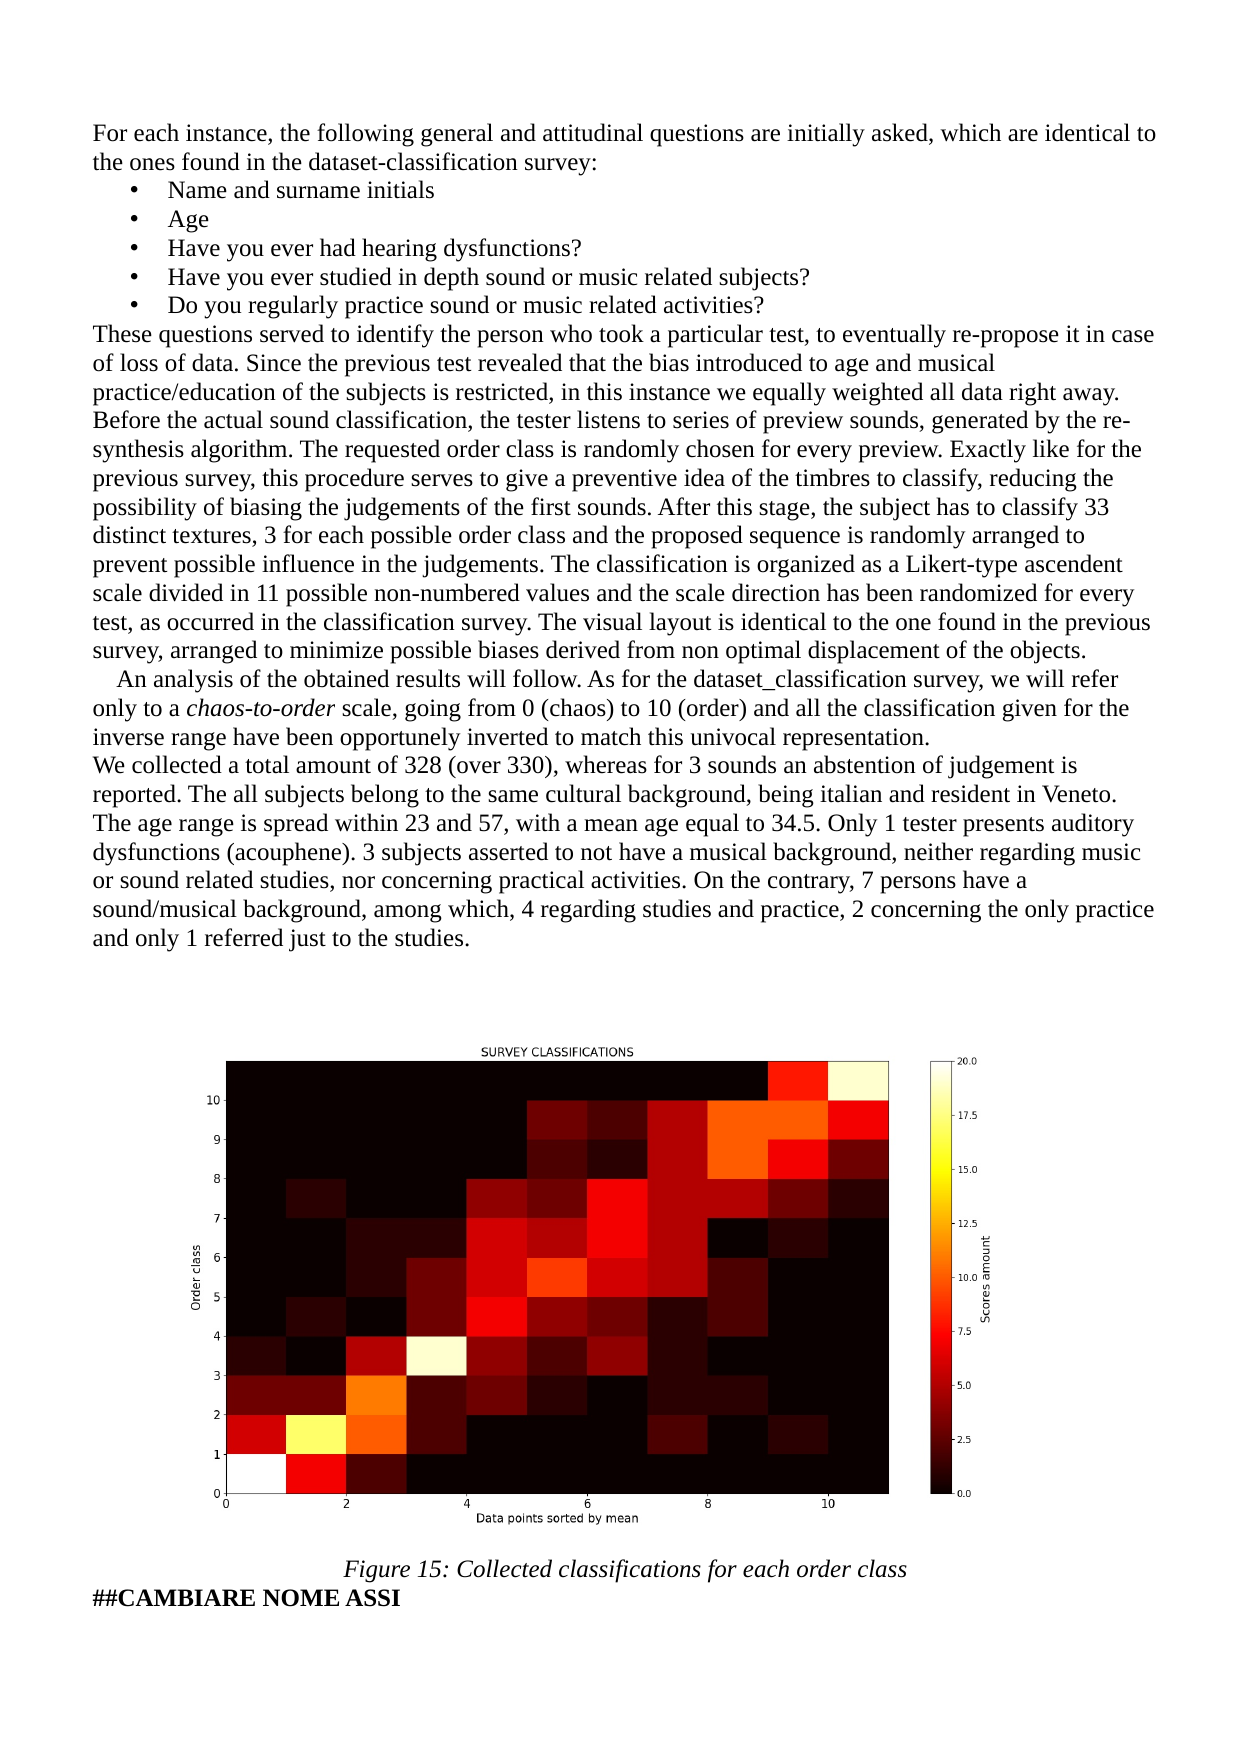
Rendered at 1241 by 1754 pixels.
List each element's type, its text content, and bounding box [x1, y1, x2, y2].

list Have you ever had hearing dysfunctions? [130, 233, 1160, 262]
text These questions served to identify the person who took a particular test, to eventually re-propose it in case of loss of data. Since the previous test revealed that the bias introduced to age and musical practice/education of the subjects is restricted, in this instance we equally weighted all data right away. Before the actual sound classification, the tester listens to series of preview sounds, generated by the re-synthesis algorithm. The requested order class is randomly chosen for every preview. Exactly like for the previous survey, this procedure serves to give a preventive idea of the timbres to classify, reducing the possibility of biasing the judgements of the first sounds. After this stage, the subject has to classify 33 distinct textures, 3 for each possible order class and the proposed sequence is randomly arranged to prevent possible influence in the judgements. The classification is organized as a Likert-type ascendent scale divided in 11 possible non-numbered values and the scale direction has been randomized for every test, as occurred in the classification survey. The visual layout is identical to the one found in the previous survey, arranged to minimize possible biases derived from non optimal displacement of the objects. [92, 319, 1160, 664]
list Name and surname initials [130, 176, 1160, 204]
list Have you ever studied in depth sound or music related subjects? [130, 262, 1160, 291]
text We collected a total amount of 328 (over 330), whereas for 3 sounds an abstention of judgement is reported. The all subjects belong to the same cultural background, being italian and resident in Veneto. The age range is spread within 23 and 57, with a mean age equal to 34.5. Only 1 tester presents auditory dysfunctions (acouphene). 3 subjects asserted to not have a musical background, neither regarding music or sound related studies, nor concerning practical activities. On the contrary, 7 persons have a sound/musical background, among which, 4 regarding studies and practice, 2 concerning the only practice and only 1 referred just to the studies. [92, 751, 1160, 952]
picture [92, 993, 1161, 1555]
text An analysis of the obtained results will follow. As for the dataset_classification survey, we will refer only to a chaos-to-order scale, going from 0 (chaos) to 10 (order) and all the classification given for the inverse range have been opportunely inverted to match this univocal representation. [92, 664, 1160, 751]
list Do you regularly practice sound or music related activities? [130, 291, 1160, 319]
list Age [130, 204, 1160, 233]
text Figure 15: Collected classifications for each order class [92, 1555, 1160, 1583]
text For each instance, the following general and attitudinal questions are initially asked, which are identical to the ones found in the dataset-classification survey: [92, 118, 1160, 176]
text [92, 981, 1160, 993]
text ##CAMBIARE NOME ASSI [92, 1583, 1160, 1612]
